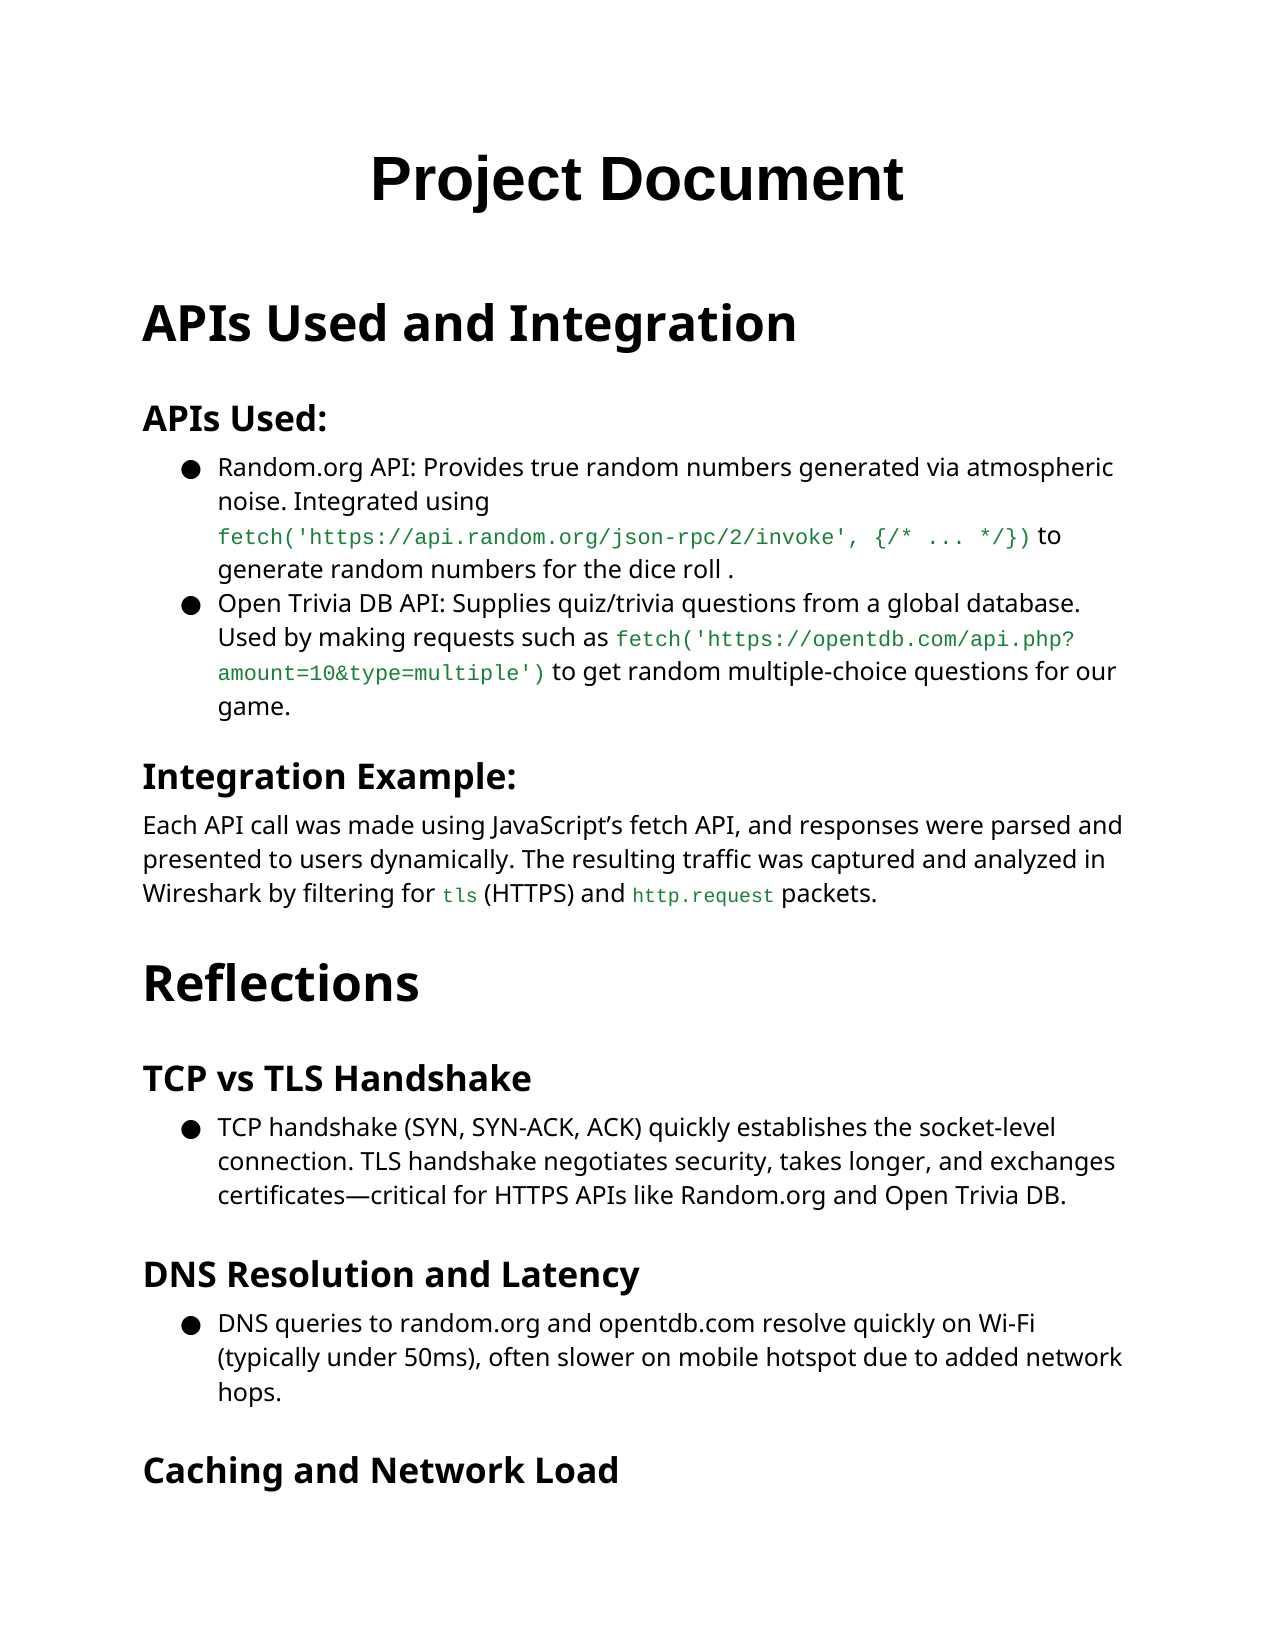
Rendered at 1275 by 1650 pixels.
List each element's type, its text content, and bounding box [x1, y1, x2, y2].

list Open Trivia DB API: Supplies quiz/trivia questions from a global database. Used by making requests such as fetch('https://opentdb.com/api.php?amount=10&type=multiple') to get random multiple-choice questions for our game. [180, 586, 1133, 722]
text Each API call was made using JavaScript’s fetch API, and responses were parsed and presented to users dynamically. The resulting traffic was captured and analyzed in Wireshark by filtering for tls (HTTPS) and http.request packets. [142, 808, 1133, 910]
subtitle Reflections [142, 948, 1133, 1016]
list Random.org API: Provides true random numbers generated via atmospheric noise. Integrated using fetch('https://api.random.org/json-rpc/2/invoke', {/* ... */}) to generate random numbers for the dice roll . [180, 450, 1133, 586]
subtitle Integration Example: [142, 751, 1133, 799]
subtitle TCP vs TLS Handshake [142, 1053, 1133, 1101]
subtitle DNS Resolution and Latency [142, 1249, 1133, 1298]
list TCP handshake (SYN, SYN-ACK, ACK) quickly establishes the socket-level connection. TLS handshake negotiates security, takes longer, and exchanges certificates—critical for HTTPS APIs like Random.org and Open Trivia DB. [180, 1110, 1133, 1212]
subtitle Caching and Network Load [142, 1446, 1133, 1494]
list DNS queries to random.org and opentdb.com resolve quickly on Wi-Fi (typically under 50ms), often slower on mobile hotspot due to added network hops. [180, 1306, 1133, 1408]
subtitle APIs Used and Integration [142, 287, 1133, 356]
subtitle Project Document [142, 142, 1133, 214]
subtitle APIs Used: [142, 393, 1133, 441]
